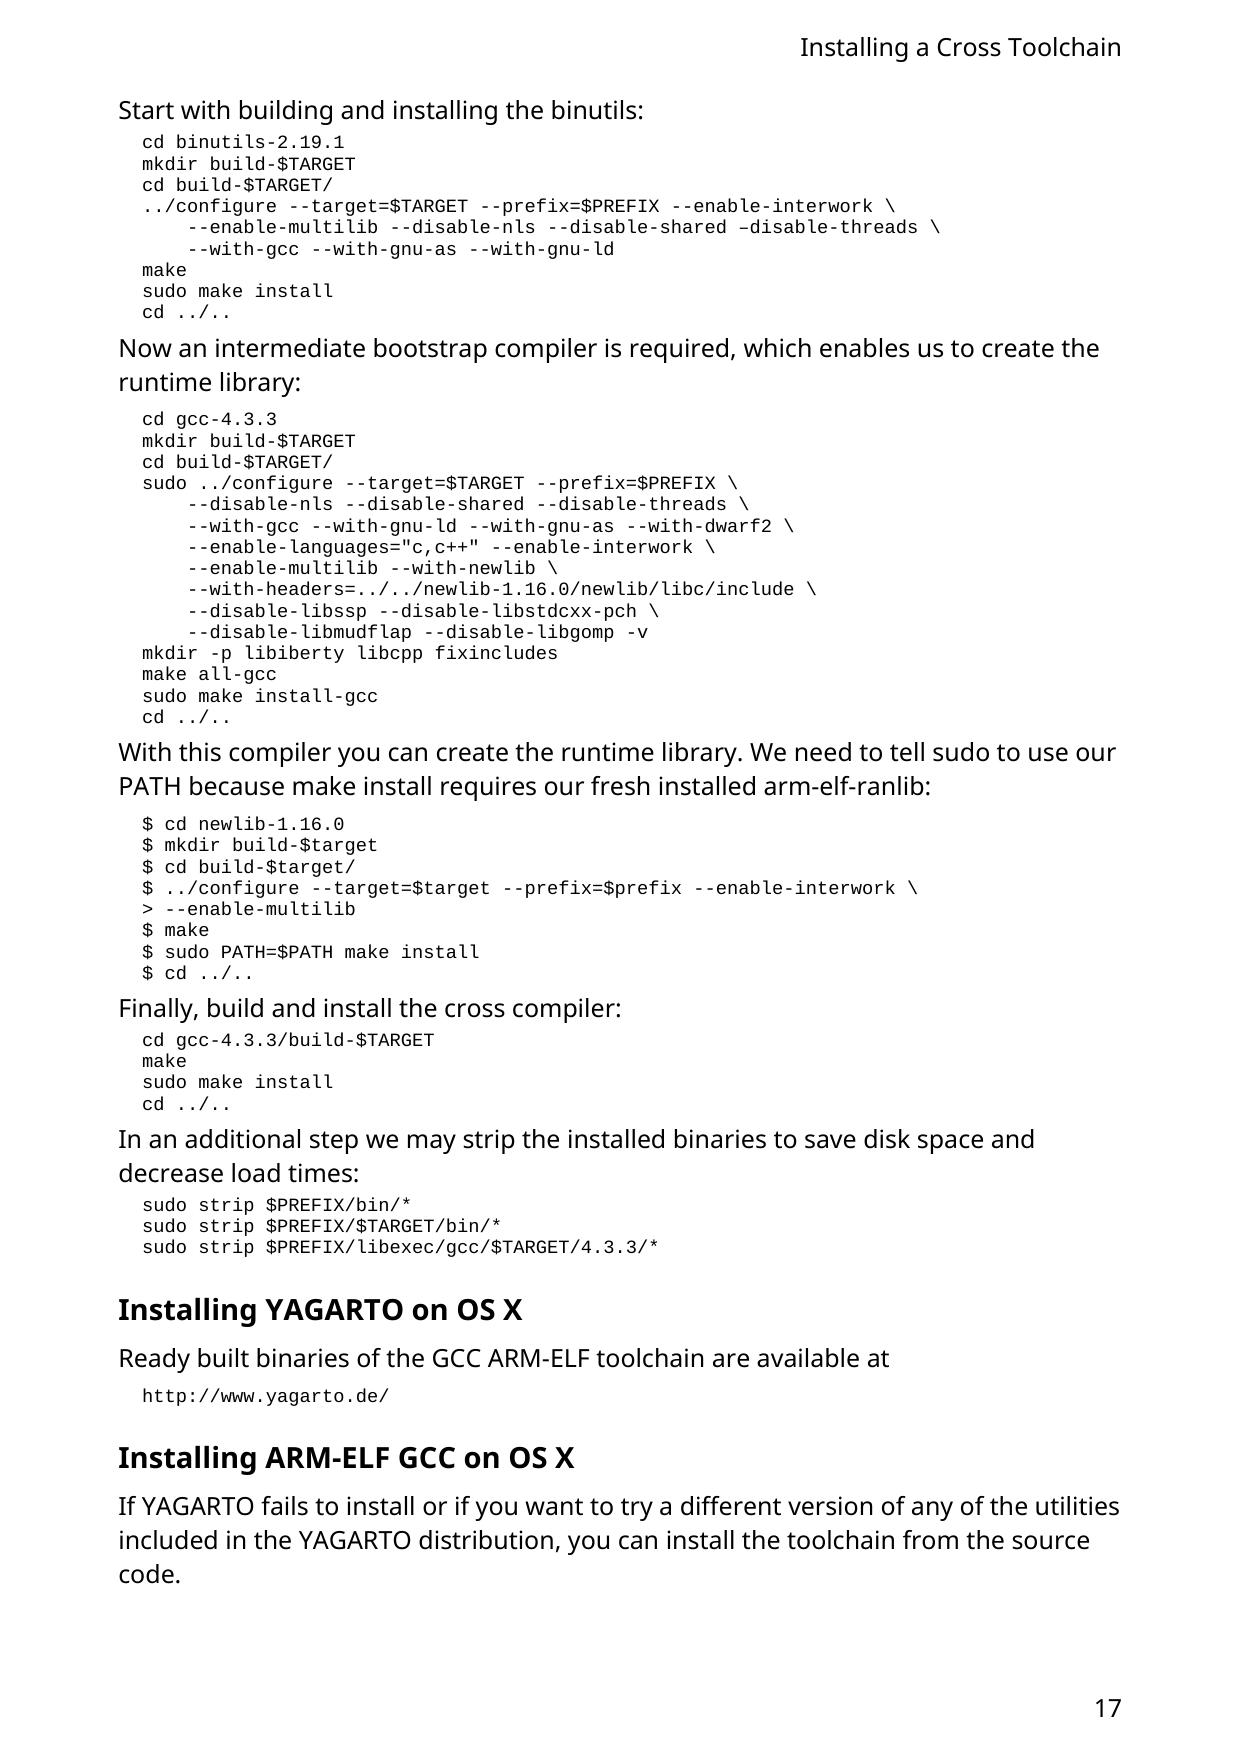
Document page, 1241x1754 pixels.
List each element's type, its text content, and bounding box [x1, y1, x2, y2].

text make all-gcc [142, 665, 1122, 686]
text $ ../configure --target=$target --prefix=$prefix --enable-interwork \ [142, 879, 1122, 900]
text --with-gcc --with-gnu-as --with-gnu-ld [142, 239, 1122, 261]
text --with-headers=../../newlib-1.16.0/newlib/libc/include \ [142, 580, 1122, 601]
text $ cd ../.. [142, 964, 1122, 985]
text $ sudo PATH=$PATH make install [142, 942, 1122, 964]
subtitle Installing ARM-ELF GCC on OS X [118, 1437, 1122, 1477]
text cd binutils-2.19.1 [142, 133, 1122, 154]
text Finally, build and install the cross compiler: [118, 991, 1122, 1025]
text $ cd build-$target/ [142, 857, 1122, 879]
text cd ../.. [142, 708, 1122, 729]
text sudo make install [142, 1073, 1122, 1094]
text sudo make install-gcc [142, 686, 1122, 708]
text --disable-libssp --disable-libstdcxx-pch \ [142, 601, 1122, 623]
text --with-gcc --with-gnu-ld --with-gnu-as --with-dwarf2 \ [142, 516, 1122, 538]
text sudo strip $PREFIX/$TARGET/bin/* [142, 1217, 1122, 1238]
text sudo strip $PREFIX/bin/* [142, 1196, 1122, 1217]
text mkdir -p libiberty libcpp fixincludes [142, 644, 1122, 665]
text cd ../.. [142, 303, 1122, 324]
text make [142, 1052, 1122, 1073]
text sudo ../configure --target=$TARGET --prefix=$PREFIX \ [142, 474, 1122, 495]
text --enable-multilib --disable-nls --disable-shared –disable-threads \ [142, 218, 1122, 239]
text cd build-$TARGET/ [142, 176, 1122, 197]
text cd gcc-4.3.3 [142, 410, 1122, 431]
text --disable-nls --disable-shared --disable-threads \ [142, 495, 1122, 516]
text --enable-multilib --with-newlib \ [142, 559, 1122, 580]
text $ cd newlib-1.16.0 [142, 815, 1122, 836]
text With this compiler you can create the runtime library. We need to tell sudo to use our PATH because make install requires our fresh installed arm-elf-ranlib: [118, 735, 1122, 803]
text cd ../.. [142, 1094, 1122, 1116]
text $ make [142, 921, 1122, 942]
text mkdir build-$TARGET [142, 431, 1122, 453]
text mkdir build-$TARGET [142, 154, 1122, 176]
text cd build-$TARGET/ [142, 453, 1122, 474]
text http://www.yagarto.de/ [142, 1387, 1122, 1408]
text make [142, 261, 1122, 282]
text --enable-languages="c,c++" --enable-interwork \ [142, 538, 1122, 559]
text In an additional step we may strip the installed binaries to save disk space and decrease load times: [118, 1122, 1122, 1190]
text $ mkdir build-$target [142, 836, 1122, 857]
text Start with building and installing the binutils: [118, 93, 1122, 127]
text > --enable-multilib [142, 900, 1122, 921]
text cd gcc-4.3.3/build-$TARGET [142, 1031, 1122, 1052]
text Ready built binaries of the GCC ARM-ELF toolchain are available at [118, 1341, 1122, 1375]
text ../configure --target=$TARGET --prefix=$PREFIX --enable-interwork \ [142, 197, 1122, 218]
subtitle Installing YAGARTO on OS X [118, 1289, 1122, 1329]
text Now an intermediate bootstrap compiler is required, which enables us to create the runtime library: [118, 330, 1122, 398]
text sudo make install [142, 282, 1122, 303]
text sudo strip $PREFIX/libexec/gcc/$TARGET/4.3.3/* [142, 1238, 1122, 1259]
text --disable-libmudflap --disable-libgomp -v [142, 623, 1122, 644]
text If YAGARTO fails to install or if you want to try a different version of any of the utilities included in the YAGARTO distribution, you can install the toolchain from the source code. [118, 1489, 1122, 1591]
